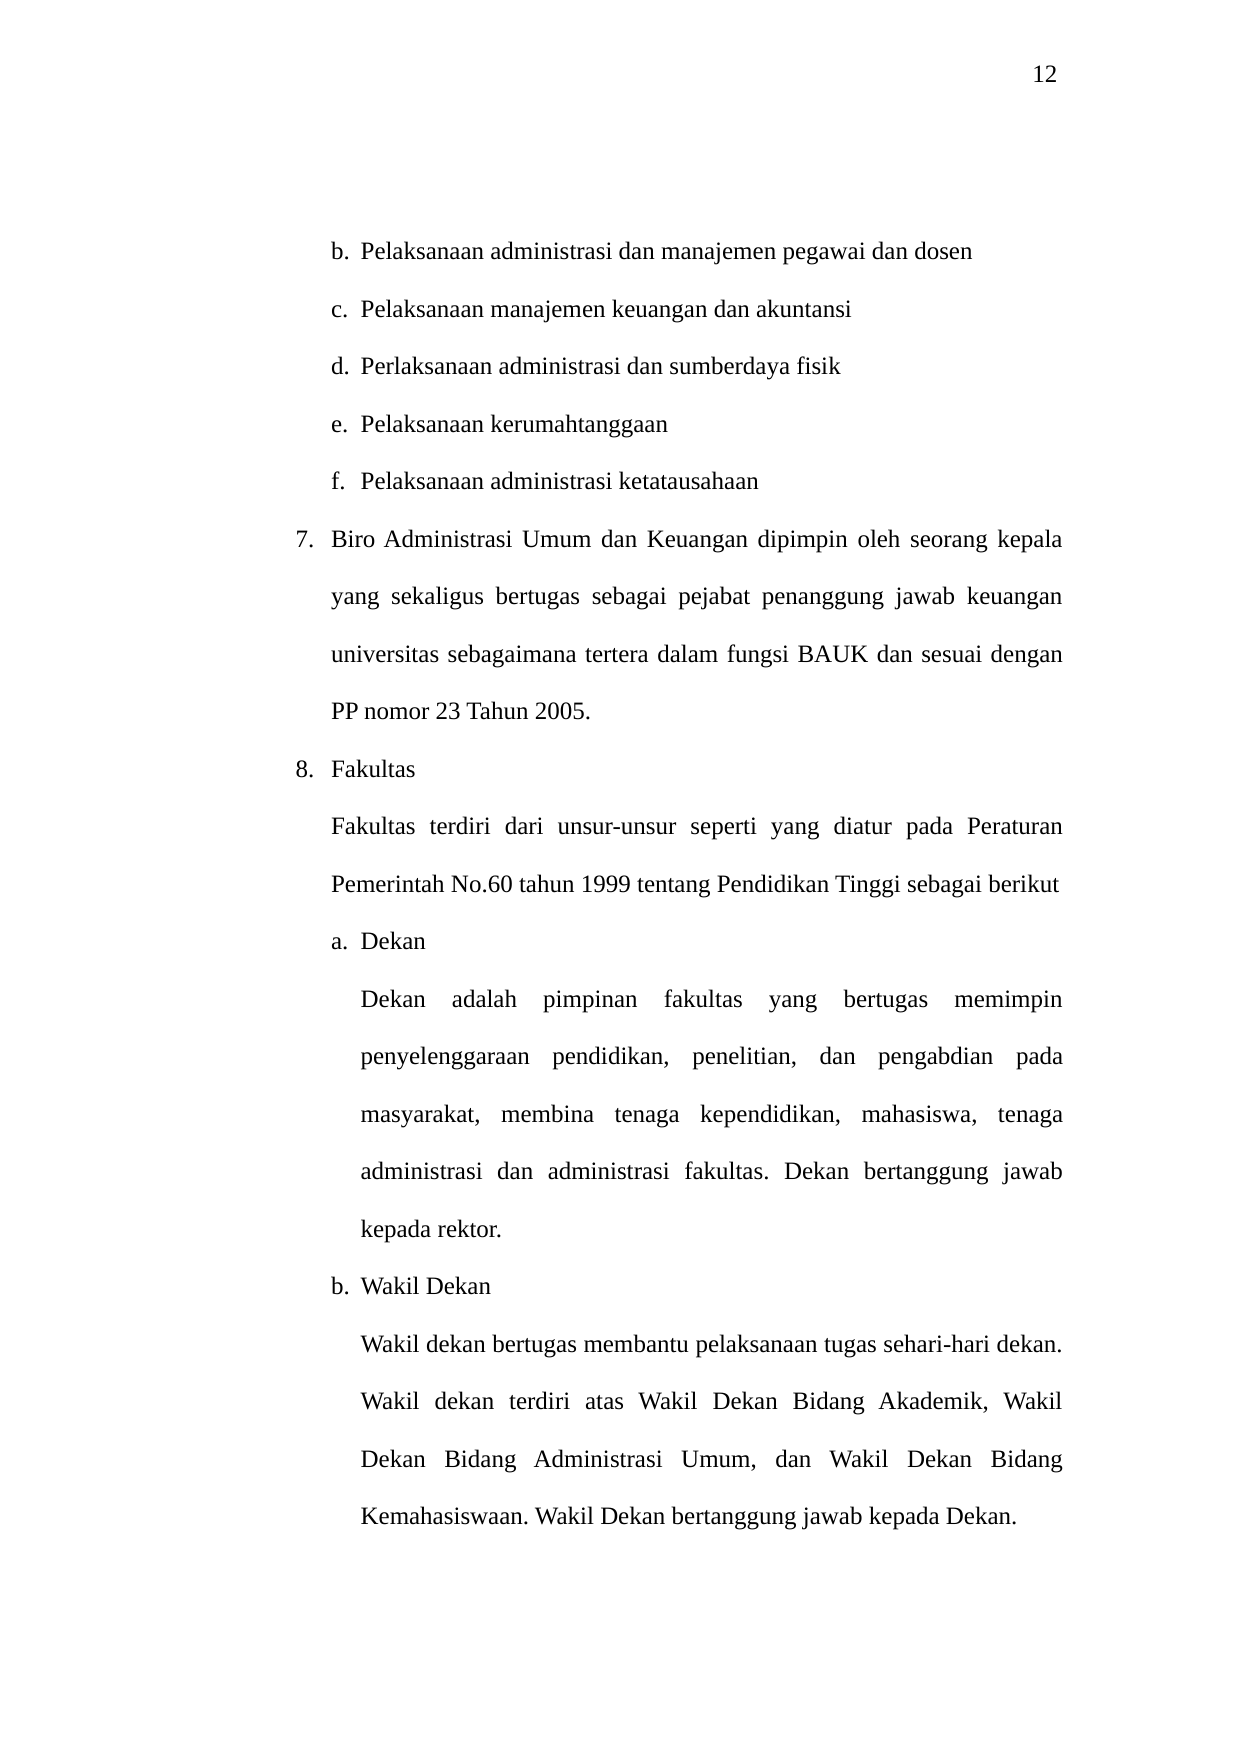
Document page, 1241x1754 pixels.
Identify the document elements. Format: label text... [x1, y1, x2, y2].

list Biro Administrasi Umum dan Keuangan dipimpin oleh seorang kepala yang sekaligus bertugas sebagai pejabat penanggung jawab keuangan universitas sebagaimana tertera dalam fungsi BAUK dan sesuai dengan PP nomor 23 Tahun 2005. [295, 524, 1063, 725]
list Dekan adalah pimpinan fakultas yang bertugas memimpin penyelenggaraan pendidikan, penelitian, dan pengabdian pada masyarakat, membina tenaga kependidikan, mahasiswa, tenaga administrasi dan administrasi fakultas. Dekan bertanggung jawab kepada rektor. [331, 984, 1063, 1242]
list Fakultas terdiri dari unsur-unsur seperti yang diatur pada Peraturan Pemerintah No.60 tahun 1999 tentang Pendidikan Tinggi sebagai berikut [295, 811, 1063, 897]
list Dekan [331, 926, 1063, 955]
list Wakil dekan bertugas membantu pelaksanaan tugas sehari-hari dekan. Wakil dekan terdiri atas Wakil Dekan Bidang Akademik, Wakil Dekan Bidang Administrasi Umum, dan Wakil Dekan Bidang Kemahasiswaan. Wakil Dekan bertanggung jawab kepada Dekan. [331, 1329, 1063, 1530]
list Fakultas [295, 754, 1063, 782]
list Wakil Dekan [331, 1271, 1063, 1300]
list Pelaksanaan manajemen keuangan dan akuntansi [331, 294, 1063, 322]
list Pelaksanaan administrasi dan manajemen pegawai dan dosen [331, 236, 1063, 265]
list Pelaksanaan kerumahtanggaan [331, 409, 1063, 437]
list Pelaksanaan administrasi ketatausahaan [331, 466, 1063, 495]
list Perlaksanaan administrasi dan sumberdaya fisik [331, 351, 1063, 380]
